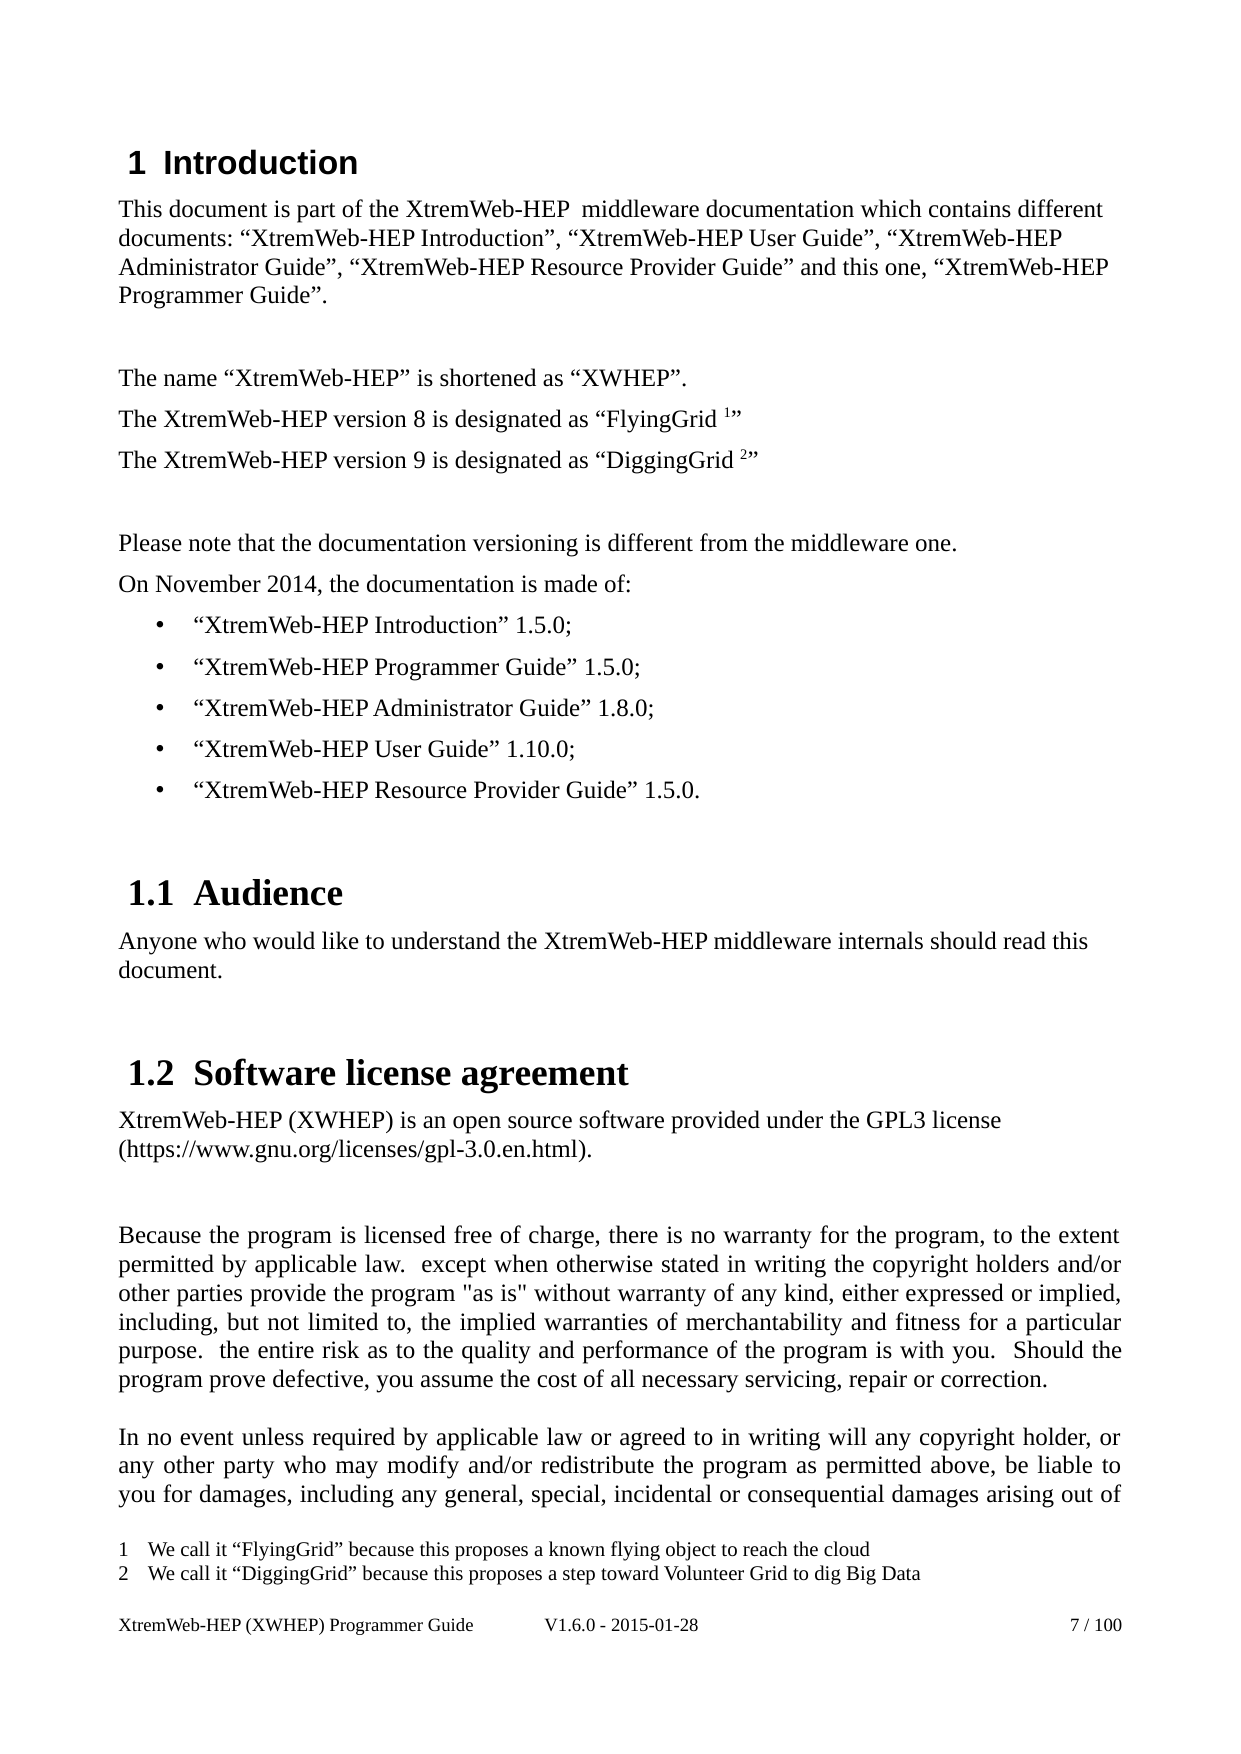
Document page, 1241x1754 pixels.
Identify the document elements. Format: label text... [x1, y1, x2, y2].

list “XtremWeb-HEP Introduction” 1.5.0; [156, 611, 1122, 639]
text Anyone who would like to understand the XtremWeb-HEP middleware internals should read this document. [118, 926, 1122, 984]
list “XtremWeb-HEP User Guide” 1.10.0; [156, 734, 1122, 763]
text The XtremWeb-HEP version 9 is designated as “DiggingGrid ” [118, 446, 1122, 474]
text We call it “DiggingGrid” because this proposes a step toward Volunteer Grid to dig Big Data [118, 1561, 1122, 1585]
subtitle Introduction [118, 143, 1122, 182]
list “XtremWeb-HEP Programmer Guide” 1.5.0; [156, 652, 1122, 681]
text Please note that the documentation versioning is different from the middleware one. [118, 528, 1122, 557]
text We call it “FlyingGrid” because this proposes a known flying object to reach the cloud [118, 1537, 1122, 1561]
text On November 2014, the documentation is made of: [118, 569, 1122, 598]
subtitle Audience [118, 871, 1122, 914]
subtitle Software license agreement [118, 1050, 1122, 1093]
text This document is part of the XtremWeb-HEP middleware documentation which contains different documents: “XtremWeb-HEP Introduction”, “XtremWeb-HEP User Guide”, “XtremWeb-HEP Administrator Guide”, “XtremWeb-HEP Resource Provider Guide” and this one, “XtremWeb-HEP Programmer Guide”. [118, 194, 1122, 309]
list “XtremWeb-HEP Resource Provider Guide” 1.5.0. [156, 776, 1122, 804]
text The XtremWeb-HEP version 8 is designated as “FlyingGrid ” [118, 404, 1122, 433]
text XtremWeb-HEP (XWHEP) is an open source software provided under the GPL3 license (https://www.gnu.org/licenses/gpl-3.0.en.html). [118, 1106, 1122, 1163]
text The name “XtremWeb-HEP” is shortened as “XWHEP”. [118, 363, 1122, 392]
text IN NO EVENT UNLESS REQUIRED BY APPLICABLE LAW OR AGREED TO IN WRITING WILL ANY COPYRIGHT HOLDER, OR ANY OTHER PARTY WHO MAY MODIFY AND/OR REDISTRIBUTE THE PROGRAM AS PERMITTED ABOVE, BE LIABLE TO YOU FOR DAMAGES, INCLUDING ANY GENERAL, SPECIAL, INCIDENTAL OR CONSEQUENTIAL DAMAGES ARISING OUT OF [118, 1422, 1122, 1508]
text BECAUSE THE PROGRAM IS LICENSED FREE OF CHARGE, THERE IS NO WARRANTY FOR THE PROGRAM, TO THE EXTENT PERMITTED BY APPLICABLE LAW. EXCEPT WHEN OTHERWISE STATED IN WRITING THE COPYRIGHT HOLDERS AND/OR OTHER PARTIES PROVIDE THE PROGRAM "AS IS" WITHOUT WARRANTY OF ANY KIND, EITHER EXPRESSED OR IMPLIED, INCLUDING, BUT NOT LIMITED TO, THE IMPLIED WARRANTIES OF MERCHANTABILITY AND FITNESS FOR A PARTICULAR PURPOSE. THE ENTIRE RISK AS TO THE QUALITY AND PERFORMANCE OF THE PROGRAM IS WITH YOU. SHOULD THE PROGRAM PROVE DEFECTIVE, YOU ASSUME THE COST OF ALL NECESSARY SERVICING, REPAIR OR CORRECTION. [118, 1221, 1122, 1393]
list “XtremWeb-HEP Administrator Guide” 1.8.0; [156, 693, 1122, 722]
